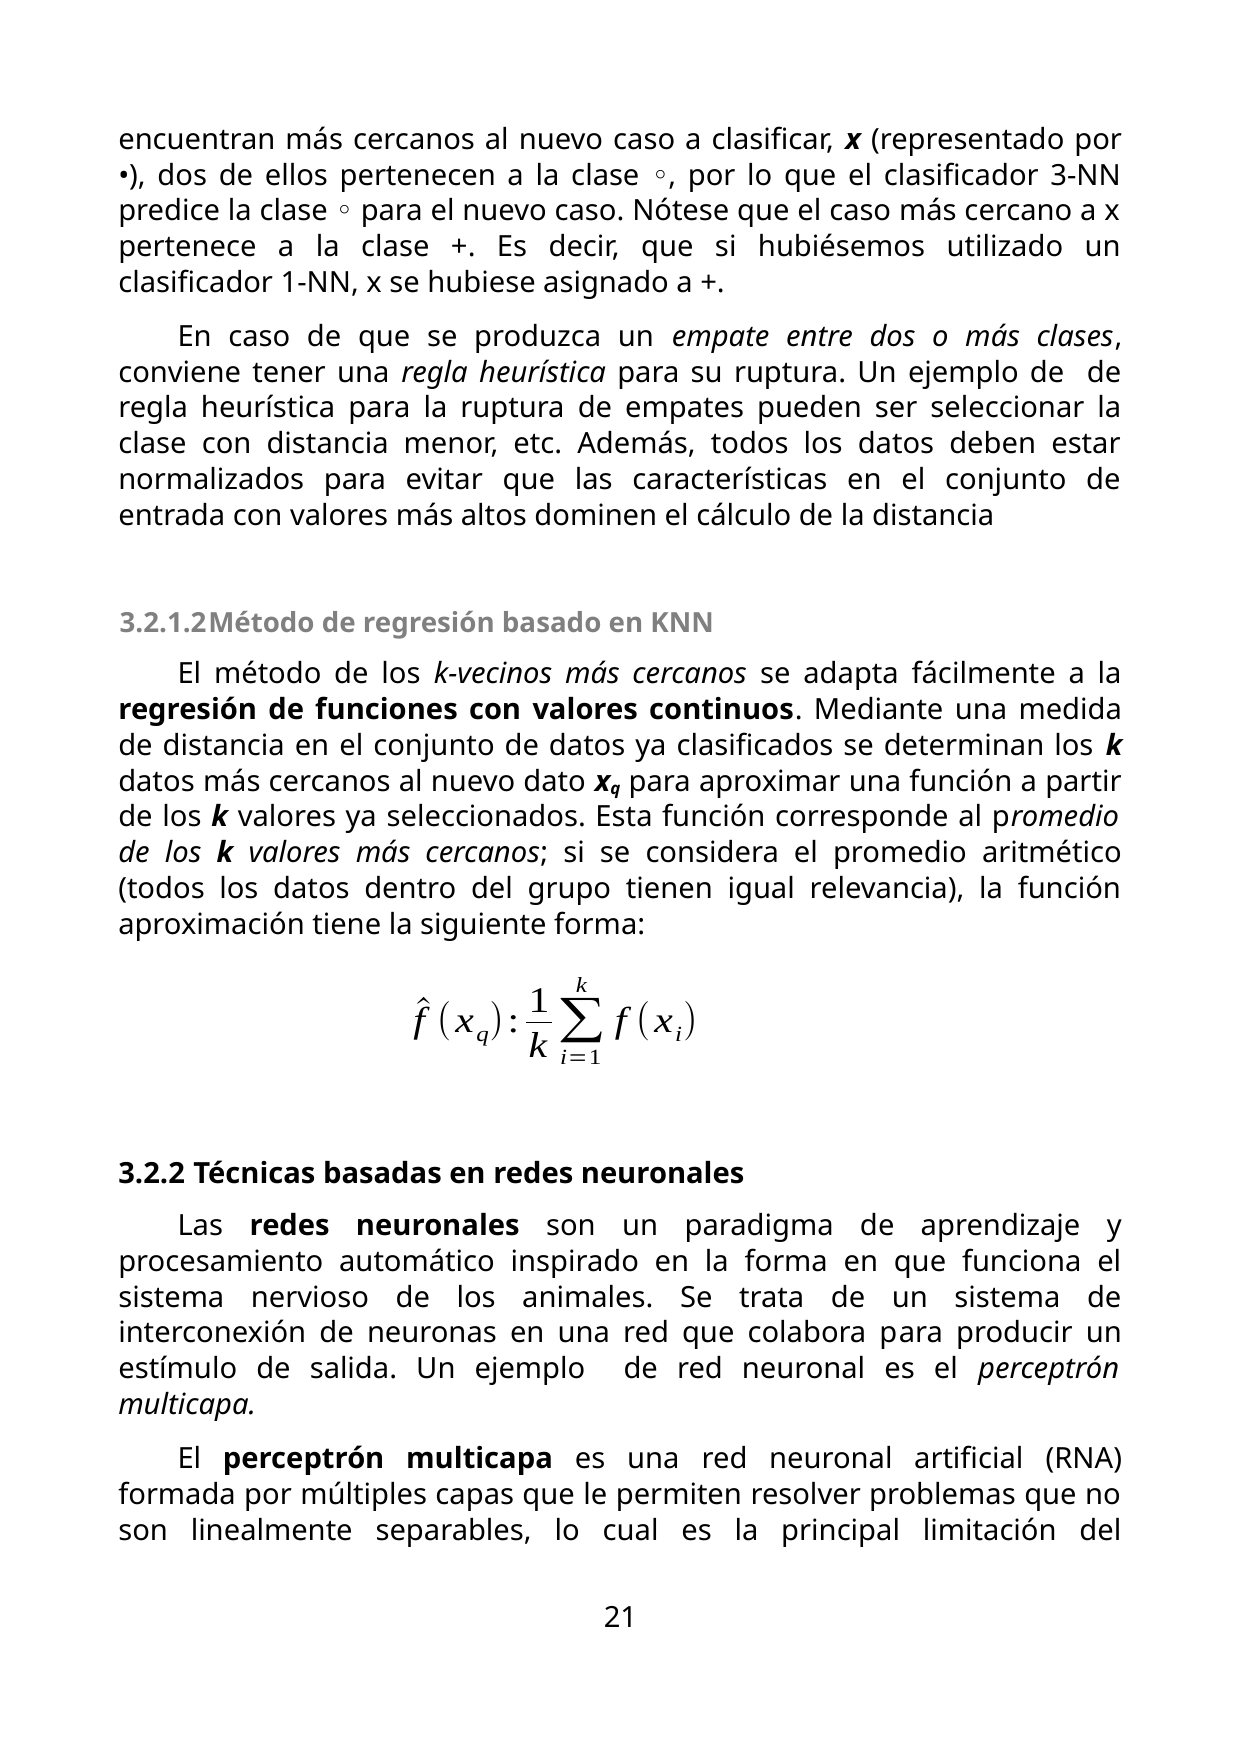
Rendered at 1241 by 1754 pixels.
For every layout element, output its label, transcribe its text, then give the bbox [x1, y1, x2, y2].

text El perceptrón multicapa es una red neuronal artificial (RNA) formada por múltiples capas que le permiten resolver problemas que no son linealmente separables, lo cual es la principal limitación del [118, 1437, 1122, 1549]
subtitle Técnicas basadas en redes neuronales [118, 1152, 1122, 1192]
text encuentran más cercanos al nuevo caso a clasificar, x (representado por •), dos de ellos pertenecen a la clase ◦, por lo que el clasificador 3-NN predice la clase ◦ para el nuevo caso. Nótese que el caso más cercano a x pertenece a la clase +. Es decir, que si hubiésemos utilizado un clasificador 1-NN, x se hubiese asignado a +. [118, 118, 1122, 301]
subtitle Método de regresión basado en KNN [119, 603, 1122, 640]
text El método de los k-vecinos más cercanos se adapta fácilmente a la regresión de funciones con valores continuos. Mediante una medida de distancia en el conjunto de datos ya clasificados se determinan los k datos más cercanos al nuevo dato xq para aproximar una función a partir de los k valores ya seleccionados. Esta función corresponde al promedio de los k valores más cercanos; si se considera el promedio aritmético (todos los datos dentro del grupo tienen igual relevancia), la función aproximación tiene la siguiente forma: [118, 653, 1122, 943]
text Las redes neuronales son un paradigma de aprendizaje y procesamiento automático inspirado en la forma en que funciona el sistema nervioso de los animales. Se trata de un sistema de interconexión de neuronas en una red que colabora para producir un estímulo de salida. Un ejemplo de red neuronal es el perceptrón multicapa. [118, 1204, 1122, 1423]
text En caso de que se produzca un empate entre dos o más clases, conviene tener una regla heurística para su ruptura. Un ejemplo de de regla heurística para la ruptura de empates pueden ser seleccionar la clase con distancia menor, etc. Además, todos los datos deben estar normalizados para evitar que las características en el conjunto de entrada con valores más altos dominen el cálculo de la distancia [118, 315, 1122, 534]
